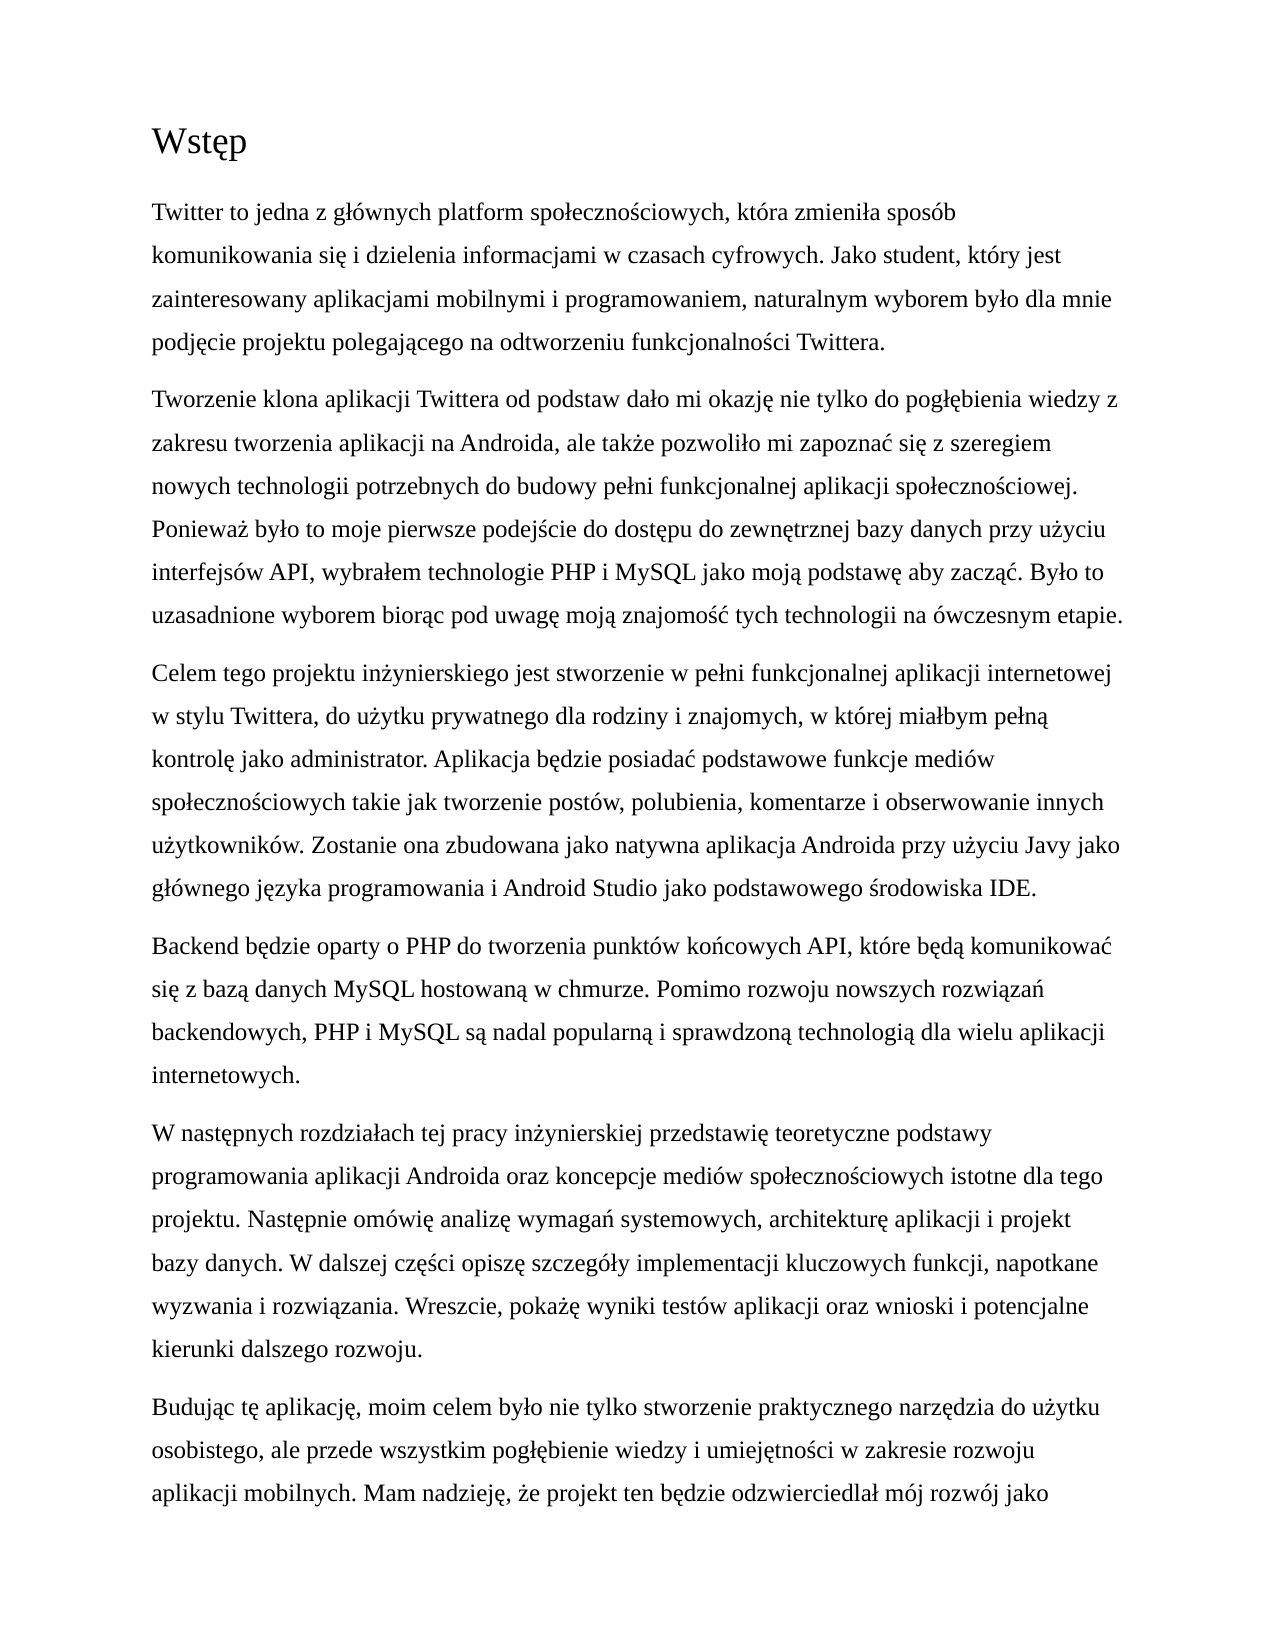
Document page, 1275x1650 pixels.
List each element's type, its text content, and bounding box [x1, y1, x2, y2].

text Wstęp [151, 118, 1123, 161]
text Tworzenie klona aplikacji Twittera od podstaw dało mi okazję nie tylko do pogłębienia wiedzy z zakresu tworzenia aplikacji na Androida, ale także pozwoliło mi zapoznać się z szeregiem nowych technologii potrzebnych do budowy pełni funkcjonalnej aplikacji społecznościowej. Ponieważ było to moje pierwsze podejście do dostępu do zewnętrznej bazy danych przy użyciu interfejsów API, wybrałem technologie PHP i MySQL jako moją podstawę aby zacząć. Było to uzasadnione wyborem biorąc pod uwagę moją znajomość tych technologii na ówczesnym etapie. [151, 384, 1123, 629]
text Budując tę aplikację, moim celem było nie tylko stworzenie praktycznego narzędzia do użytku osobistego, ale przede wszystkim pogłębienie wiedzy i umiejętności w zakresie rozwoju aplikacji mobilnych. Mam nadzieję, że projekt ten będzie odzwierciedlał mój rozwój jako [151, 1392, 1123, 1507]
text Celem tego projektu inżynierskiego jest stworzenie w pełni funkcjonalnej aplikacji internetowej w stylu Twittera, do użytku prywatnego dla rodziny i znajomych, w której miałbym pełną kontrolę jako administrator. Aplikacja będzie posiadać podstawowe funkcje mediów społecznościowych takie jak tworzenie postów, polubienia, komentarze i obserwowanie innych użytkowników. Zostanie ona zbudowana jako natywna aplikacja Androida przy użyciu Javy jako głównego języka programowania i Android Studio jako podstawowego środowiska IDE. [151, 658, 1123, 902]
text W następnych rozdziałach tej pracy inżynierskiej przedstawię teoretyczne podstawy programowania aplikacji Androida oraz koncepcje mediów społecznościowych istotne dla tego projektu. Następnie omówię analizę wymagań systemowych, architekturę aplikacji i projekt bazy danych. W dalszej części opiszę szczegóły implementacji kluczowych funkcji, napotkane wyzwania i rozwiązania. Wreszcie, pokażę wyniki testów aplikacji oraz wnioski i potencjalne kierunki dalszego rozwoju. [151, 1118, 1123, 1363]
text Backend będzie oparty o PHP do tworzenia punktów końcowych API, które będą komunikować się z bazą danych MySQL hostowaną w chmurze. Pomimo rozwoju nowszych rozwiązań backendowych, PHP i MySQL są nadal popularną i sprawdzoną technologią dla wielu aplikacji internetowych. [151, 931, 1123, 1089]
text Twitter to jedna z głównych platform społecznościowych, która zmieniła sposób komunikowania się i dzielenia informacjami w czasach cyfrowych. Jako student, który jest zainteresowany aplikacjami mobilnymi i programowaniem, naturalnym wyborem było dla mnie podjęcie projektu polegającego na odtworzeniu funkcjonalności Twittera. [151, 197, 1123, 356]
